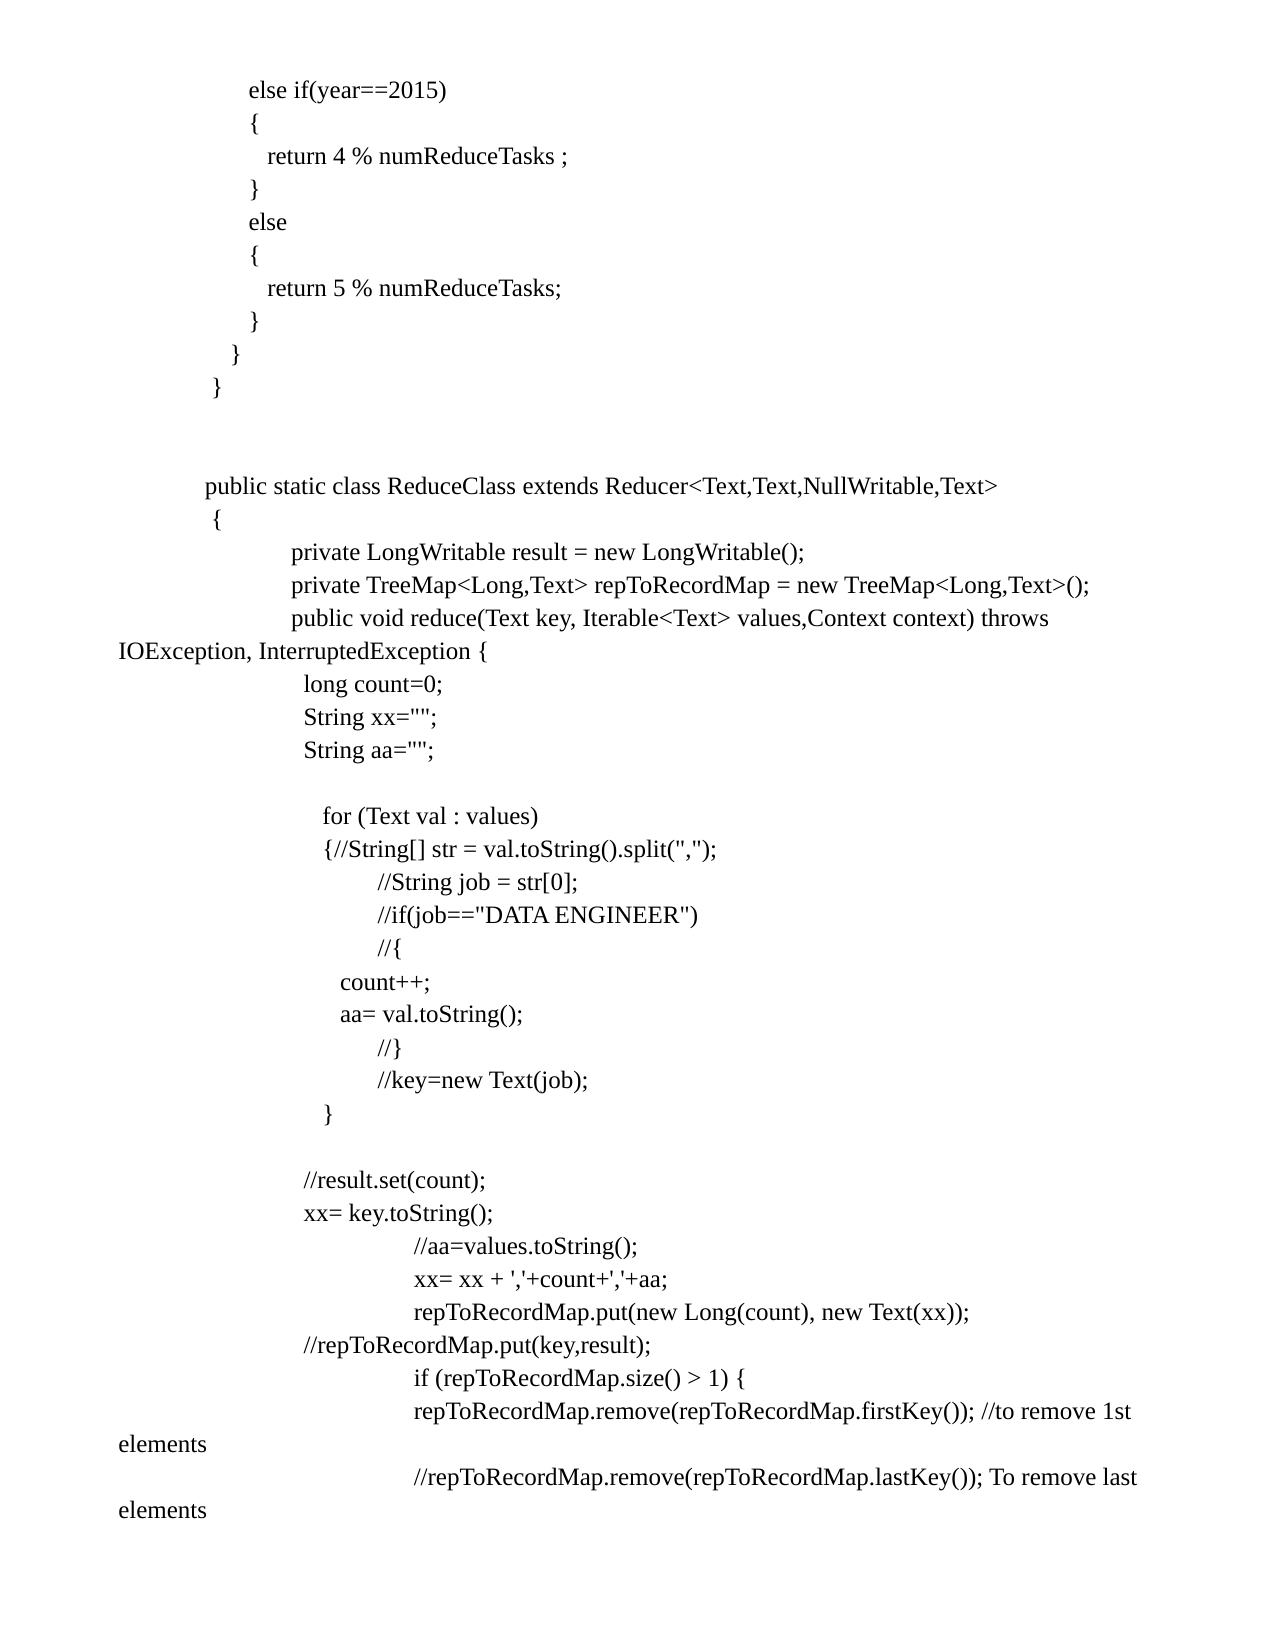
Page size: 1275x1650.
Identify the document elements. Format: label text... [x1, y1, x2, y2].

text //key=new Text(job); [118, 1066, 1157, 1094]
text else [118, 207, 1157, 236]
text private LongWritable result = new LongWritable(); [118, 537, 1157, 566]
text } [118, 174, 1157, 203]
text long count=0; [118, 669, 1157, 698]
text return 4 % numReduceTasks ; [118, 141, 1157, 170]
text //repToRecordMap.put(key,result); [118, 1330, 1157, 1358]
text {//String[] str = val.toString().split(","); [118, 834, 1157, 863]
text } [118, 306, 1157, 335]
text public static class ReduceClass extends Reducer<Text,Text,NullWritable,Text> [118, 471, 1157, 500]
text } [118, 1099, 1157, 1127]
text { [118, 504, 1157, 533]
text //if(job=="DATA ENGINEER") [118, 901, 1157, 929]
text xx= xx + ','+count+','+aa; [118, 1264, 1157, 1292]
text } [118, 372, 1157, 401]
text if (repToRecordMap.size() > 1) { [118, 1363, 1157, 1392]
text //String job = str[0]; [118, 867, 1157, 896]
text for (Text val : values) [118, 801, 1157, 830]
text { [118, 240, 1157, 269]
text //repToRecordMap.remove(repToRecordMap.lastKey()); To remove last elements [118, 1462, 1157, 1524]
text repToRecordMap.remove(repToRecordMap.firstKey()); //to remove 1st elements [118, 1396, 1157, 1458]
text { [118, 108, 1157, 137]
text //aa=values.toString(); [118, 1231, 1157, 1259]
text //} [118, 1033, 1157, 1061]
text else if(year==2015) [118, 75, 1157, 104]
text return 5 % numReduceTasks; [118, 273, 1157, 302]
text repToRecordMap.put(new Long(count), new Text(xx)); [118, 1297, 1157, 1326]
text } [118, 339, 1157, 368]
text count++; [118, 967, 1157, 995]
text //result.set(count); [118, 1165, 1157, 1193]
text aa= val.toString(); [118, 999, 1157, 1028]
text public void reduce(Text key, Iterable<Text> values,Context context) throws IOException, InterruptedException { [118, 603, 1157, 665]
text String aa=""; [118, 735, 1157, 764]
text xx= key.toString(); [118, 1198, 1157, 1226]
text String xx=""; [118, 702, 1157, 731]
text private TreeMap<Long,Text> repToRecordMap = new TreeMap<Long,Text>(); [118, 570, 1157, 599]
text //{ [118, 933, 1157, 962]
